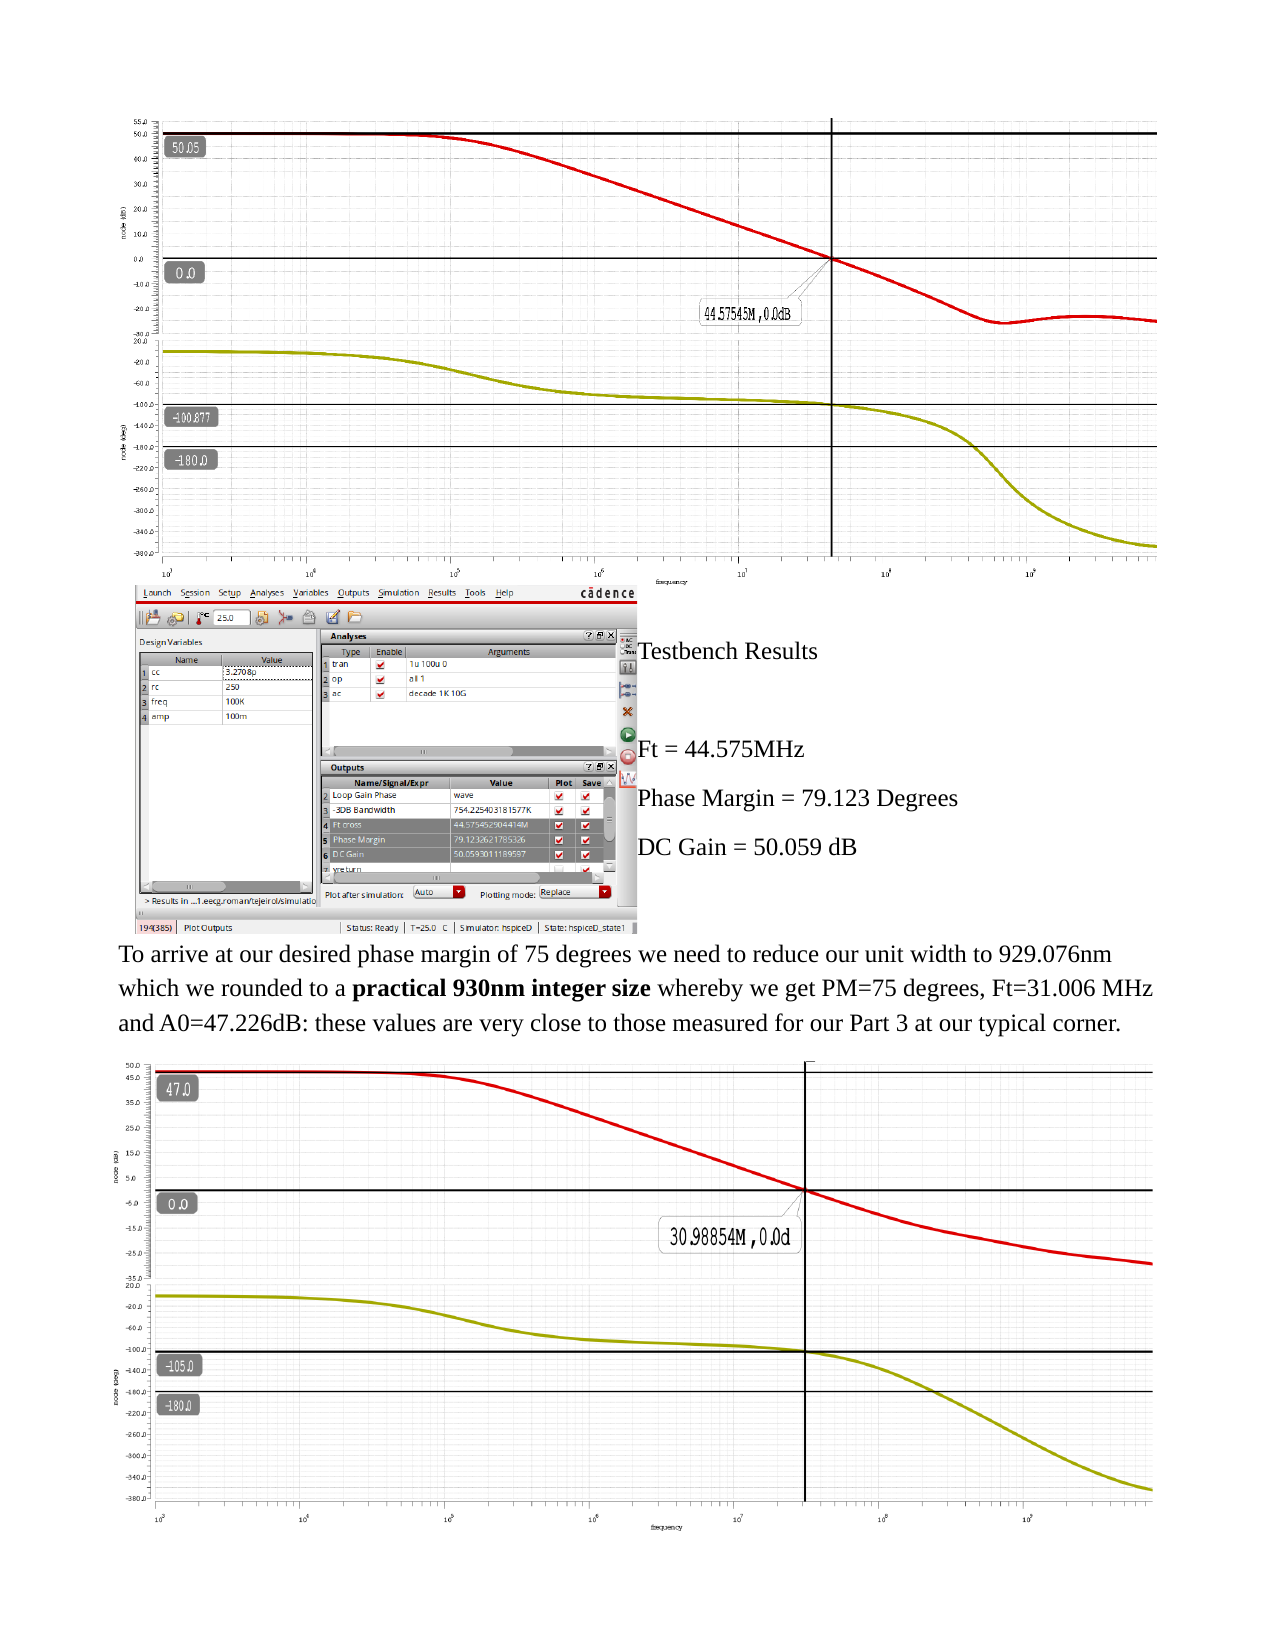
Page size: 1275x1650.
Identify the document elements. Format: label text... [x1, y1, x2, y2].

text [118, 832, 135, 861]
text Testbench Results [638, 636, 1157, 665]
text To arrive at our desired phase margin of 75 degrees we need to reduce our unit width to 929.076nm which we rounded to a practical 930nm integer size whereby we get PM=75 degrees, Ft=31.006 MHz and A0=47.226dB: these values are very close to those measured for our Part 3 at our typical corner. [118, 939, 1157, 1037]
text Phase Margin = 79.123 Degrees [638, 783, 1157, 812]
picture [118, 118, 1157, 934]
text [118, 636, 135, 665]
text DC Gain = 50.059 dB [638, 832, 1157, 861]
text [118, 734, 135, 763]
picture [113, 1061, 1153, 1532]
text Ft = 44.575MHz [638, 734, 1157, 763]
